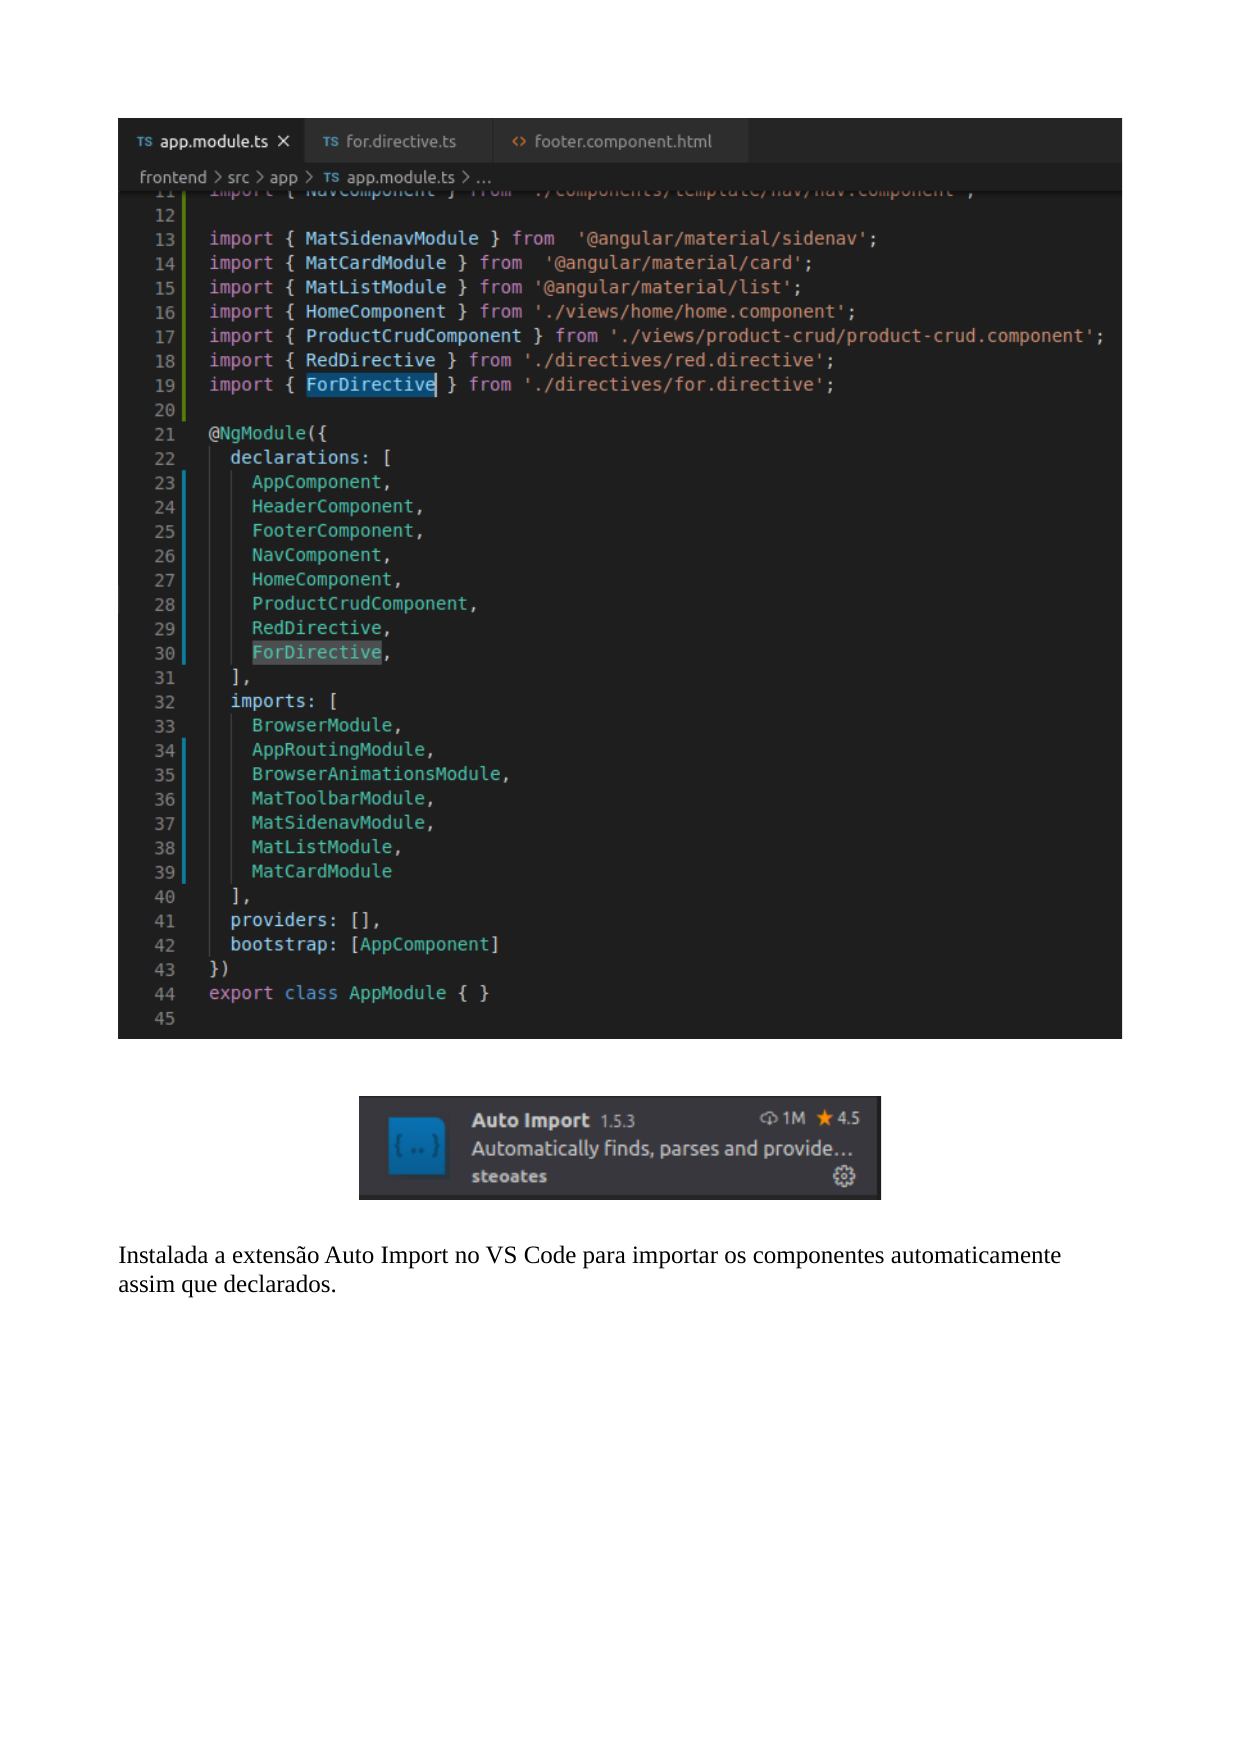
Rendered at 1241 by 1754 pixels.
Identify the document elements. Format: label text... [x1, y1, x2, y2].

picture [118, 118, 1123, 1039]
picture [359, 1096, 882, 1200]
text Instalada a extensão Auto Import no VS Code para importar os componentes automaticamente assim que declarados. [118, 1240, 1122, 1297]
